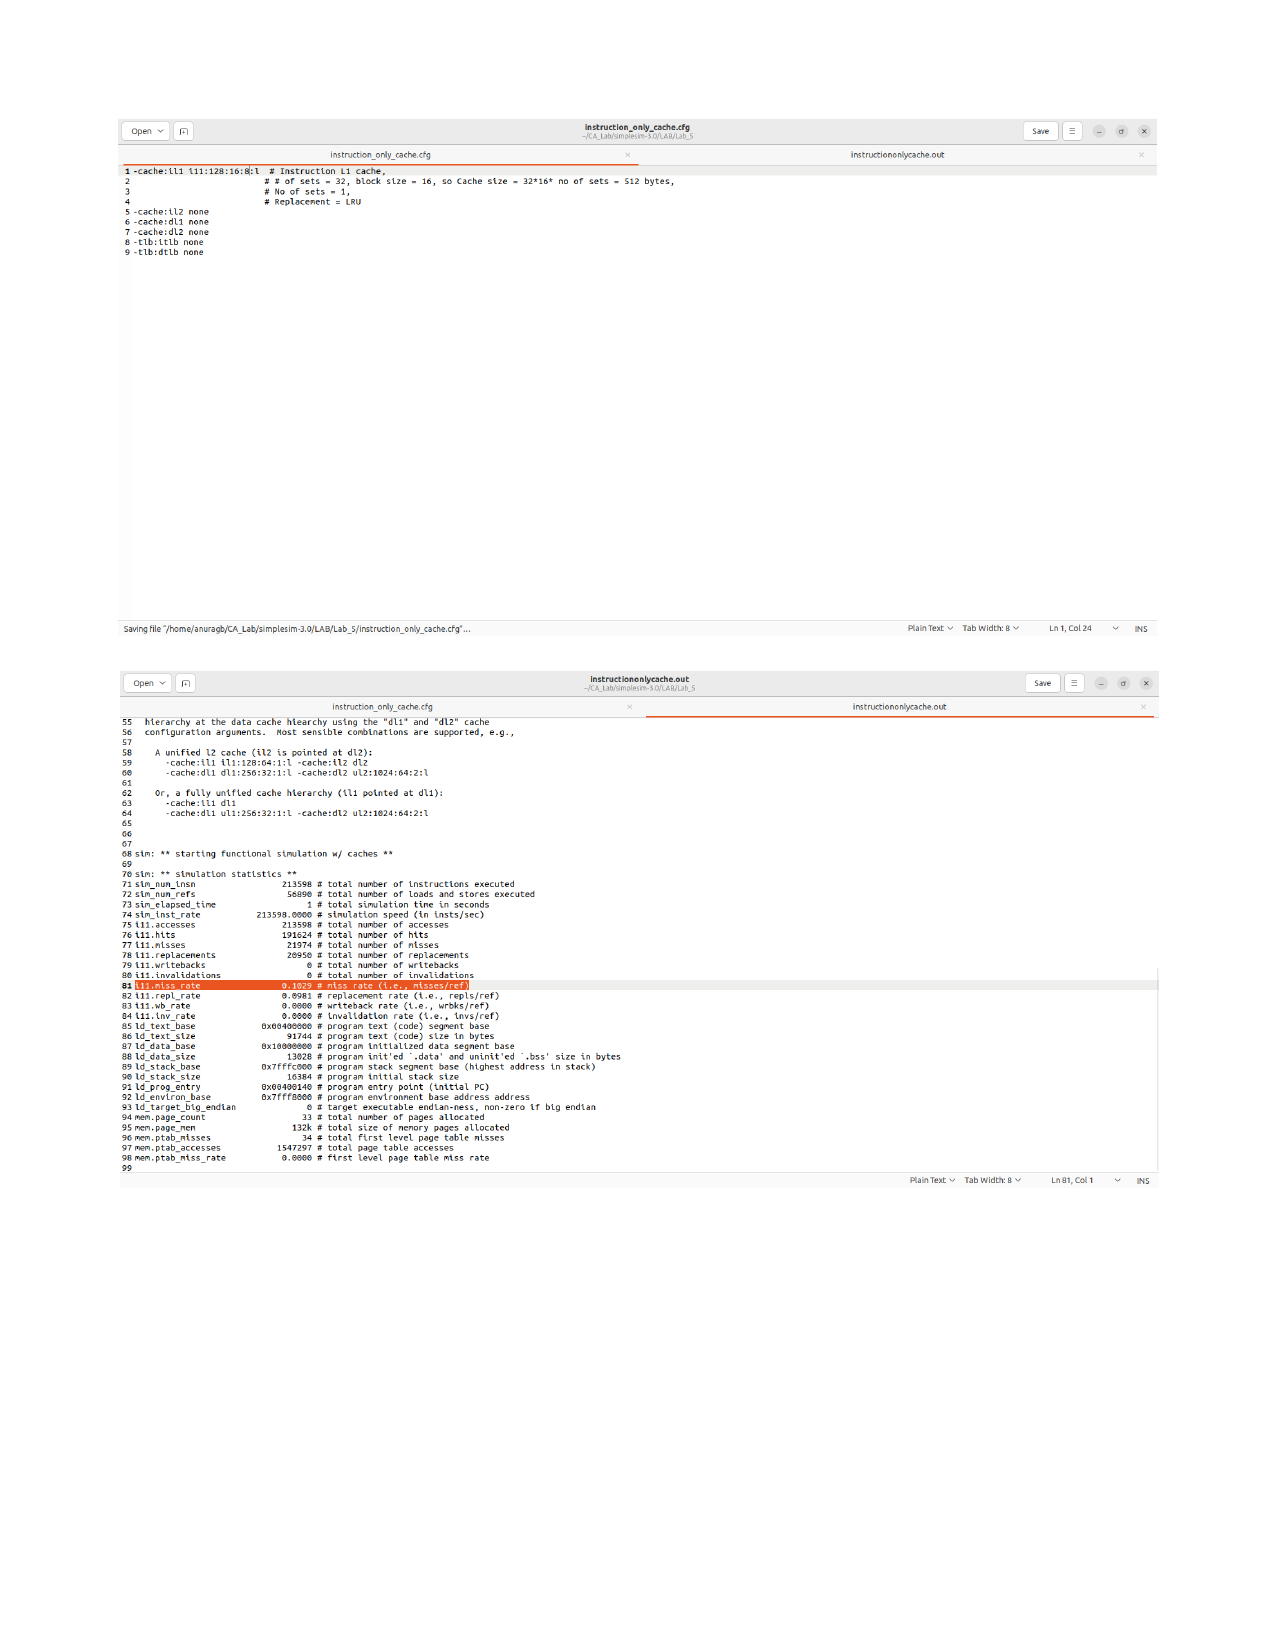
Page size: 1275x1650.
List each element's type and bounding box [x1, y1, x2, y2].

picture [118, 118, 1157, 636]
picture [120, 670, 1159, 1188]
